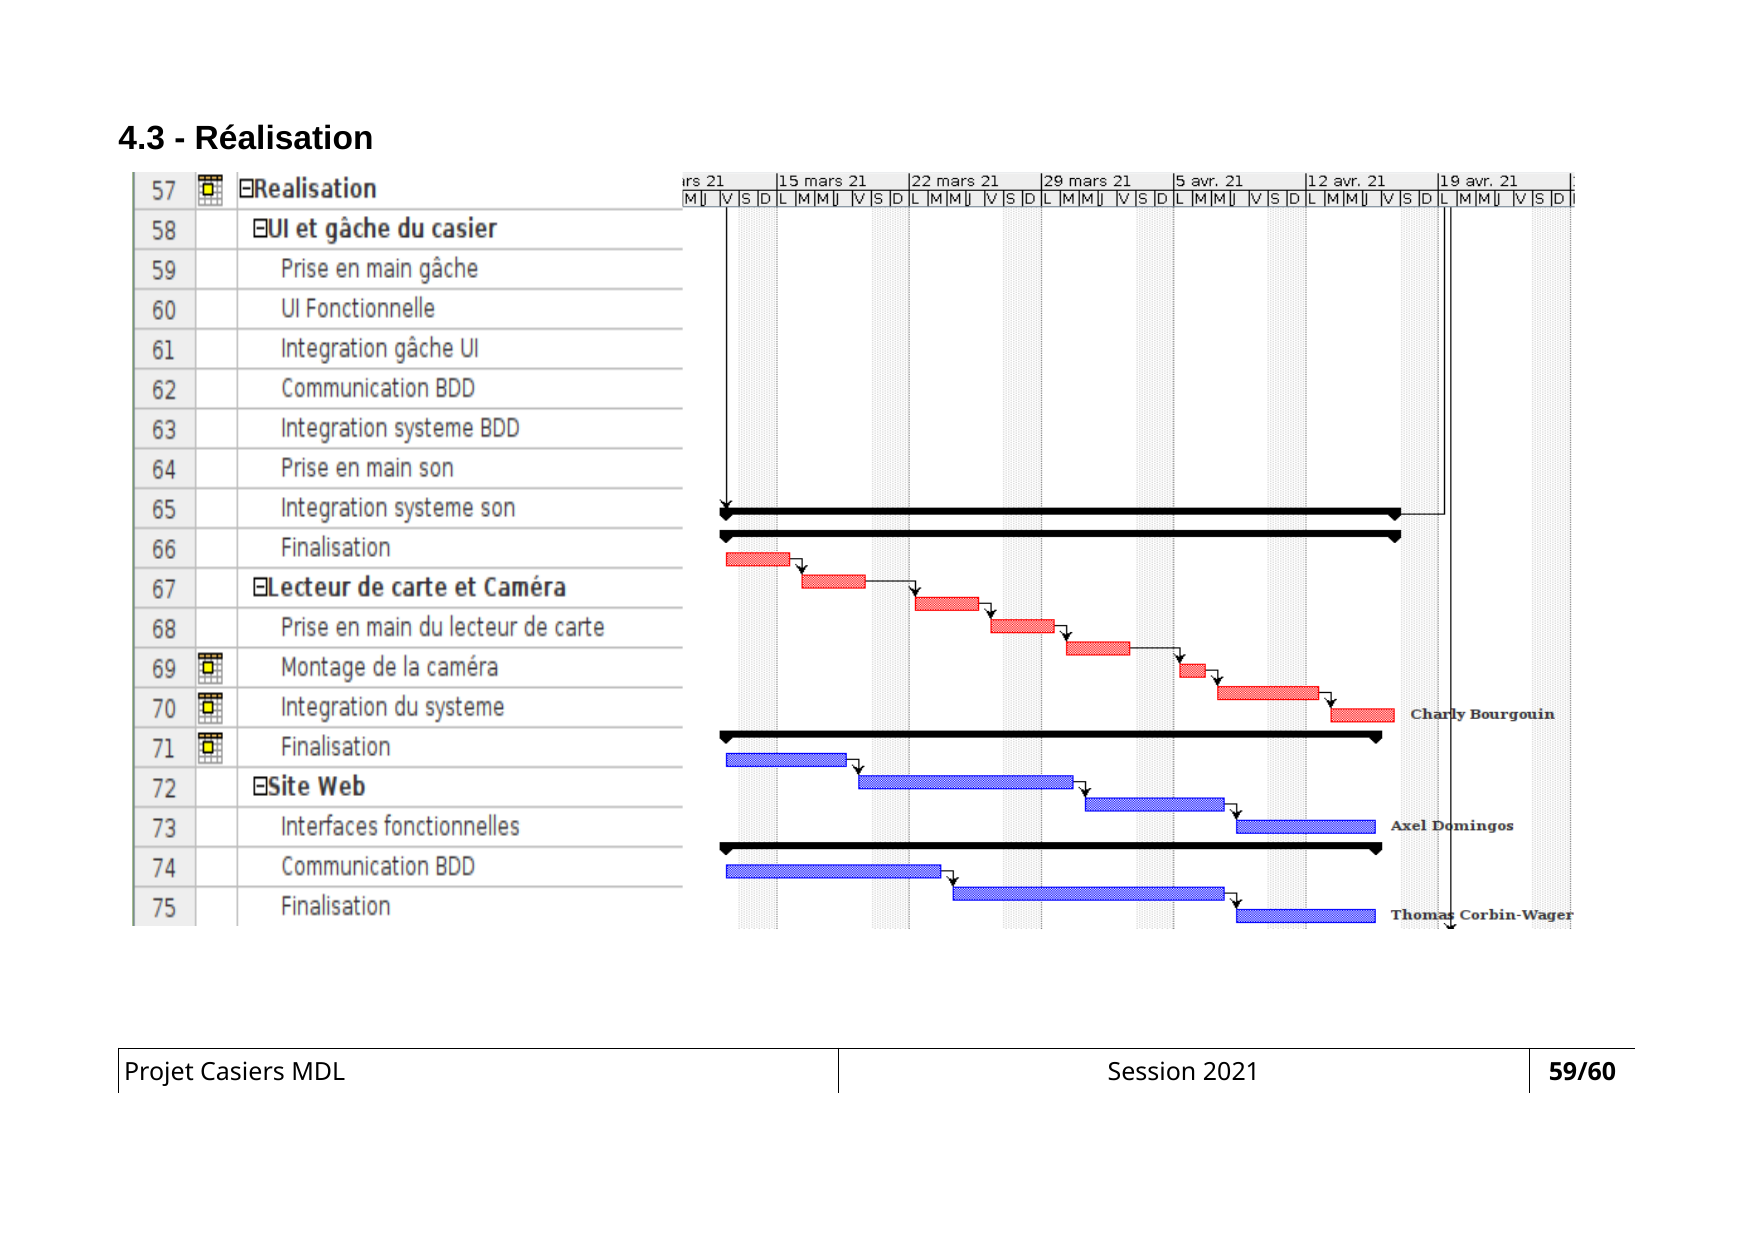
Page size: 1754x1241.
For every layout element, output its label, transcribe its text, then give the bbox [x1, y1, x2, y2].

picture [132, 172, 1575, 929]
subtitle 4.3 - Réalisation [118, 118, 1636, 157]
